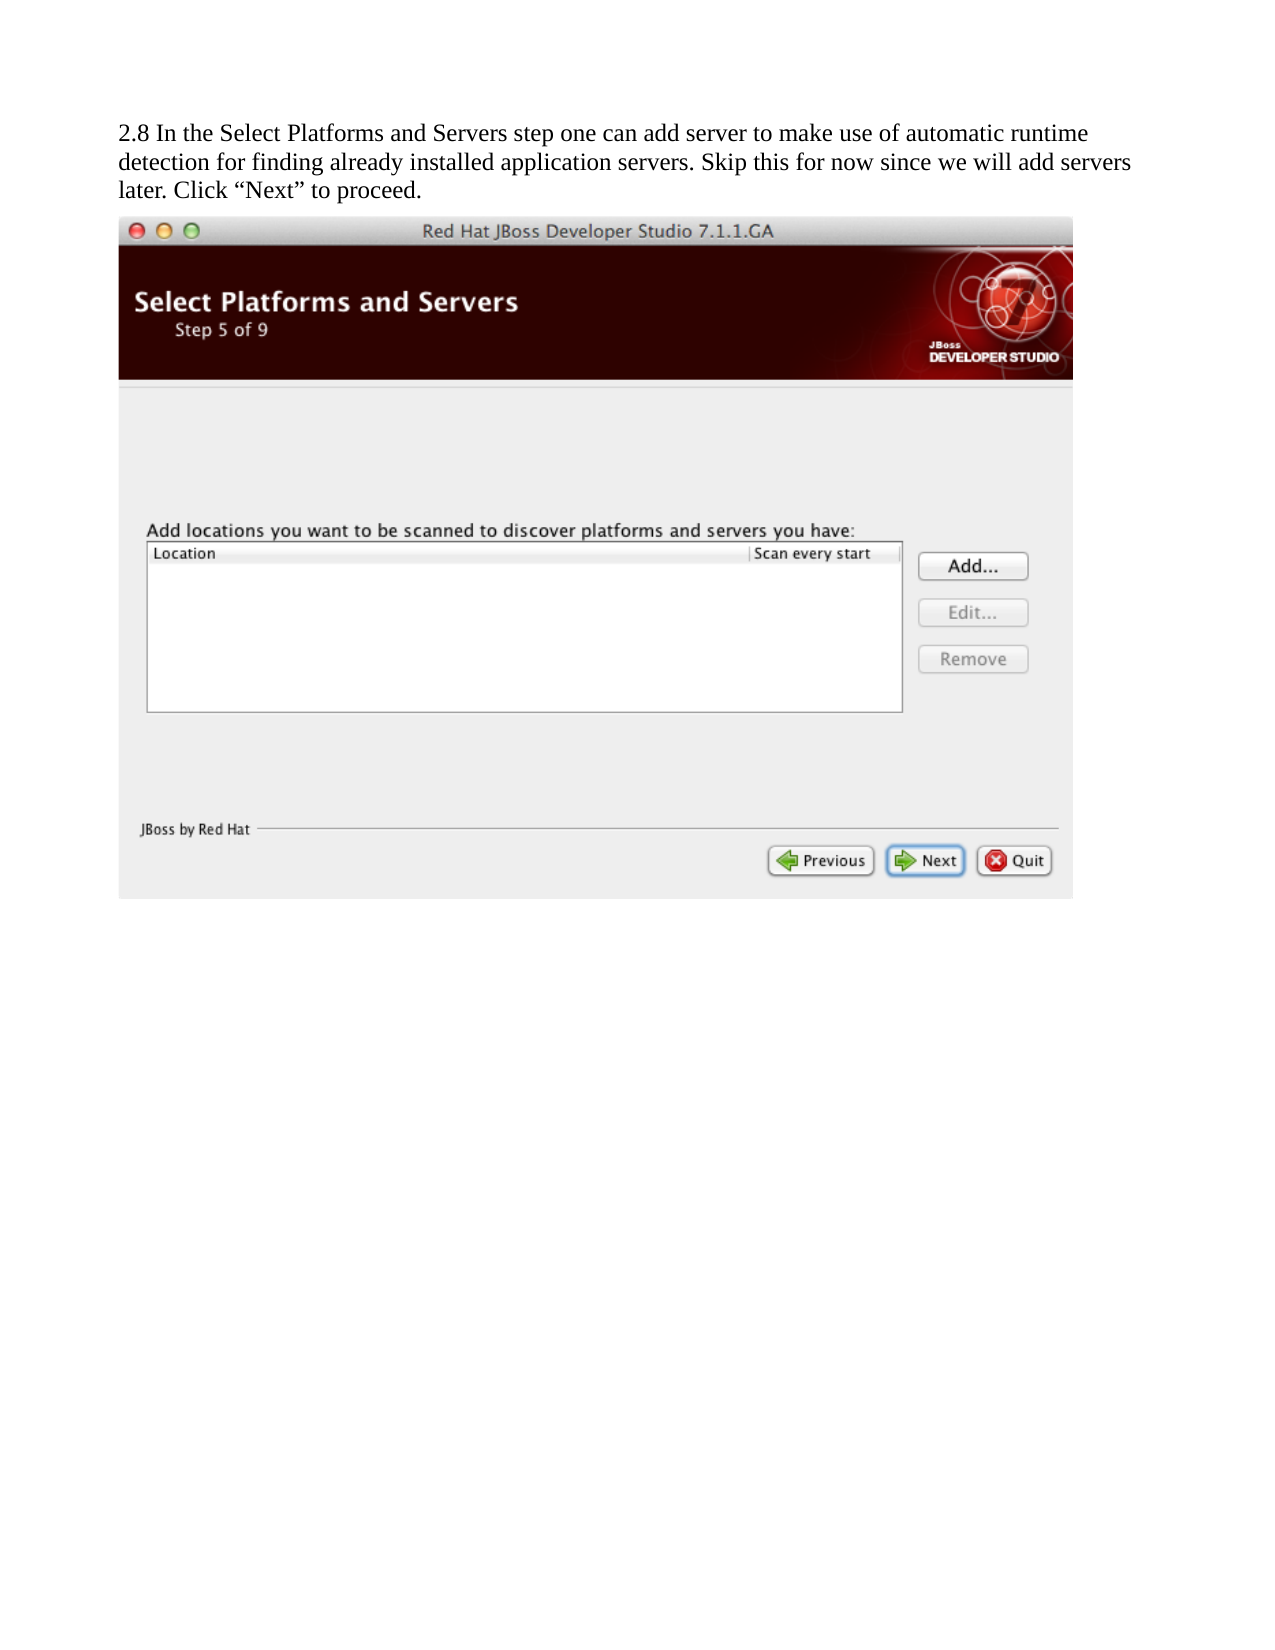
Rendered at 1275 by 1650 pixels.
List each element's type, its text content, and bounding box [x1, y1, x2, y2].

text 2.8 In the Select Platforms and Servers step one can add server to make use of automatic runtime detection for finding already installed application servers. Skip this for now since we will add servers later. Click “Next” to proceed. [118, 118, 1157, 204]
picture [118, 216, 1073, 899]
